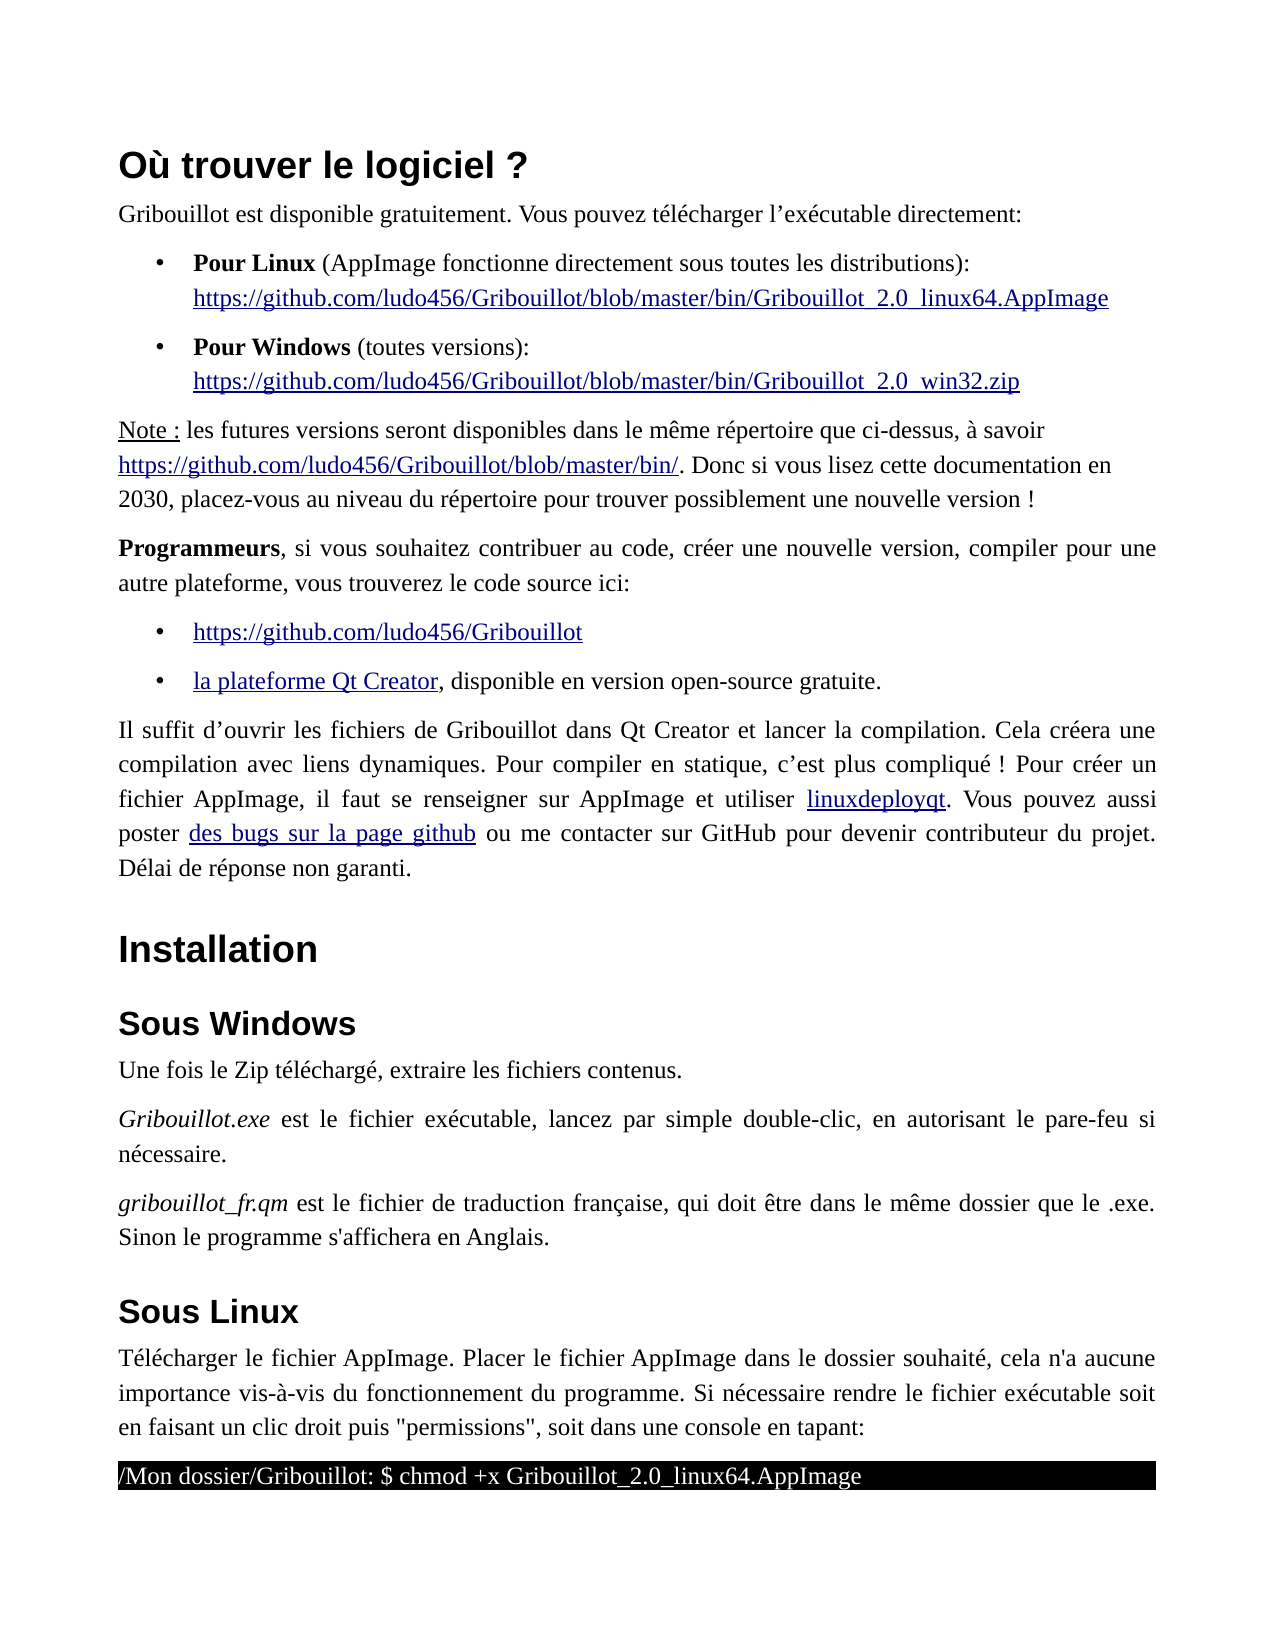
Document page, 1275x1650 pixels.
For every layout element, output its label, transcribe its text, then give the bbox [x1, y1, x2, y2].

text gribouillot_fr.qm est le fichier de traduction française, qui doit être dans le même dossier que le .exe. Sinon le programme s'affichera en Anglais. [118, 1188, 1157, 1251]
text Il suffit d’ouvrir les fichiers de Gribouillot dans Qt Creator et lancer la compilation. Cela créera une compilation avec liens dynamiques. Pour compiler en statique, c’est plus compliqué ! Pour créer un fichier AppImage, il faut se renseigner sur AppImage et utiliser linuxdeployqt. Vous pouvez aussi poster des bugs sur la page github ou me contacter sur GitHub pour devenir contributeur du projet. Délai de réponse non garanti. [118, 715, 1157, 882]
text Une fois le Zip téléchargé, extraire les fichiers contenus. [118, 1055, 1157, 1084]
text /Mon dossier/Gribouillot: $ chmod +x Gribouillot_2.0_linux64.AppImage [118, 1461, 1157, 1490]
subtitle Où trouver le logiciel ? [118, 143, 1157, 187]
text Télécharger le fichier AppImage. Placer le fichier AppImage dans le dossier souhaité, cela n'a aucune importance vis-à-vis du fonctionnement du programme. Si nécessaire rendre le fichier exécutable soit en faisant un clic droit puis "permissions", soit dans une console en tapant: [118, 1343, 1157, 1441]
subtitle Installation [118, 927, 1157, 971]
text Gribouillot est disponible gratuitement. Vous pouvez télécharger l’exécutable directement: [118, 199, 1157, 228]
text Note : les futures versions seront disponibles dans le même répertoire que ci-dessus, à savoir https://github.com/ludo456/Gribouillot/blob/master/bin/. Donc si vous lisez cette documentation en 2030, placez-vous au niveau du répertoire pour trouver possiblement une nouvelle version ! [118, 415, 1157, 513]
text Gribouillot.exe est le fichier exécutable, lancez par simple double-clic, en autorisant le pare-feu si nécessaire. [118, 1104, 1157, 1167]
list https://github.com/ludo456/Gribouillot [156, 617, 1157, 646]
text Programmeurs, si vous souhaitez contribuer au code, créer une nouvelle version, compiler pour une autre plateforme, vous trouverez le code source ici: [118, 533, 1157, 597]
subtitle Sous Linux [118, 1292, 1157, 1331]
list Pour Windows (toutes versions): https://github.com/ludo456/Gribouillot/blob/master/bin/Gribouillot_2.0_win32.zip [156, 332, 1157, 395]
list Pour Linux (AppImage fonctionne directement sous toutes les distributions): https://github.com/ludo456/Gribouillot/blob/master/bin/Gribouillot_2.0_linux64.AppImage [156, 248, 1157, 312]
list la plateforme Qt Creator, disponible en version open-source gratuite. [156, 666, 1157, 695]
subtitle Sous Windows [118, 1004, 1157, 1043]
